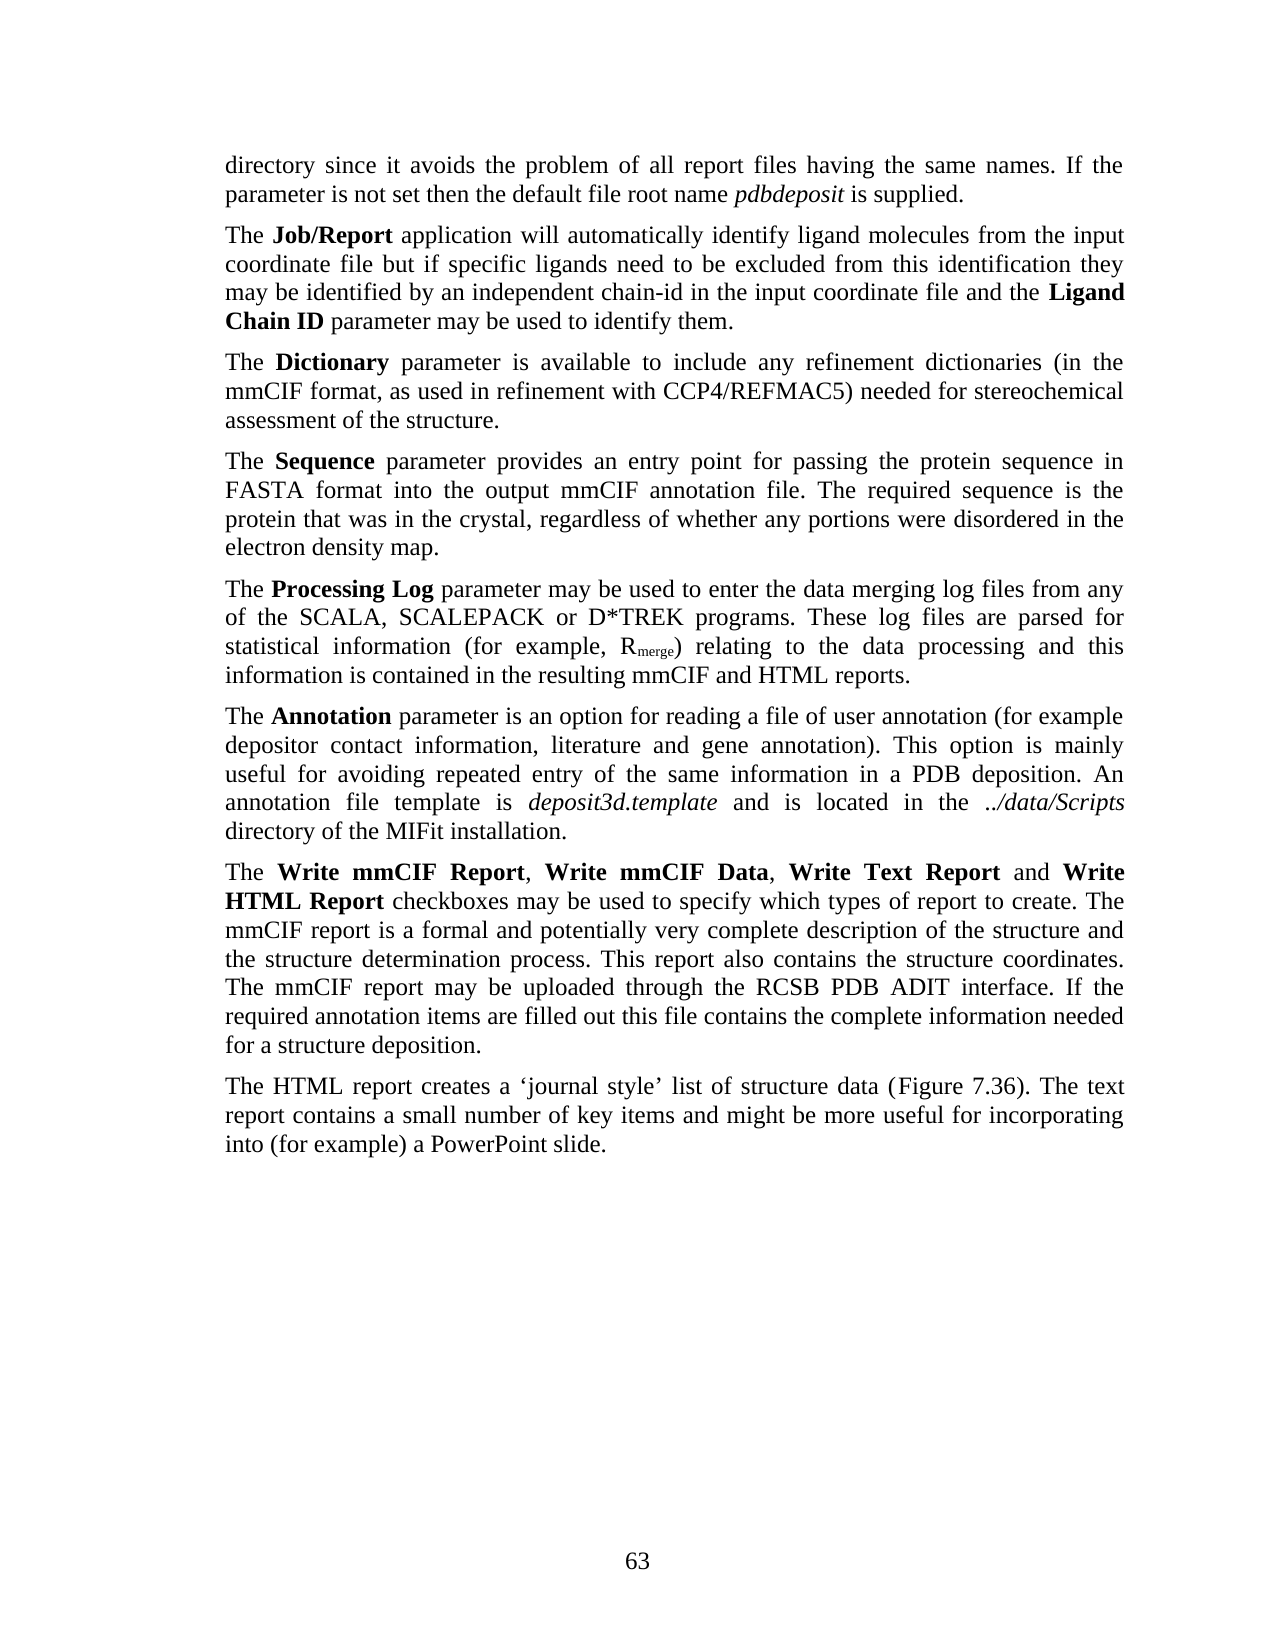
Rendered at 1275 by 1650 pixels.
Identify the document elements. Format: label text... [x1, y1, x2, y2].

text The Sequence parameter provides an entry point for passing the protein sequence in FASTA format into the output mmCIF annotation file. The required sequence is the protein that was in the crystal, regardless of whether any portions were disordered in the electron density map. [225, 446, 1125, 561]
text directory since it avoids the problem of all report files having the same names. If the parameter is not set then the default file root name pdbdeposit is supplied. [225, 150, 1125, 207]
text The Write mmCIF Report, Write mmCIF Data, Write Text Report and Write HTML Report checkboxes may be used to specify which types of report to create. The mmCIF report is a formal and potentially very complete description of the structure and the structure determination process. This report also contains the structure coordinates. The mmCIF report may be uploaded through the RCSB PDB ADIT interface. If the required annotation items are filled out this file contains the complete information needed for a structure deposition. [225, 857, 1125, 1059]
text The Annotation parameter is an option for reading a file of user annotation (for example depositor contact information, literature and gene annotation). This option is mainly useful for avoiding repeated entry of the same information in a PDB deposition. An annotation file template is deposit3d.template and is located in the ../data/Scripts directory of the MIFit installation. [225, 701, 1125, 845]
text The Dictionary parameter is available to include any refinement dictionaries (in the mmCIF format, as used in refinement with CCP4/REFMAC5) needed for stereochemical assessment of the structure. [225, 347, 1125, 434]
text The HTML report creates a ‘journal style’ list of structure data (Figure 7.36). The text report contains a small number of key items and might be more useful for incorporating into (for example) a PowerPoint slide. [225, 1071, 1125, 1157]
text The Processing Log parameter may be used to enter the data merging log files from any of the SCALA, SCALEPACK or D*TREK programs. These log files are parsed for statistical information (for example, Rmerge) relating to the data processing and this information is contained in the resulting mmCIF and HTML reports. [225, 574, 1125, 689]
text The Job/Report application will automatically identify ligand molecules from the input coordinate file but if specific ligands need to be excluded from this identification they may be identified by an independent chain-id in the input coordinate file and the Ligand Chain ID parameter may be used to identify them. [225, 220, 1125, 335]
